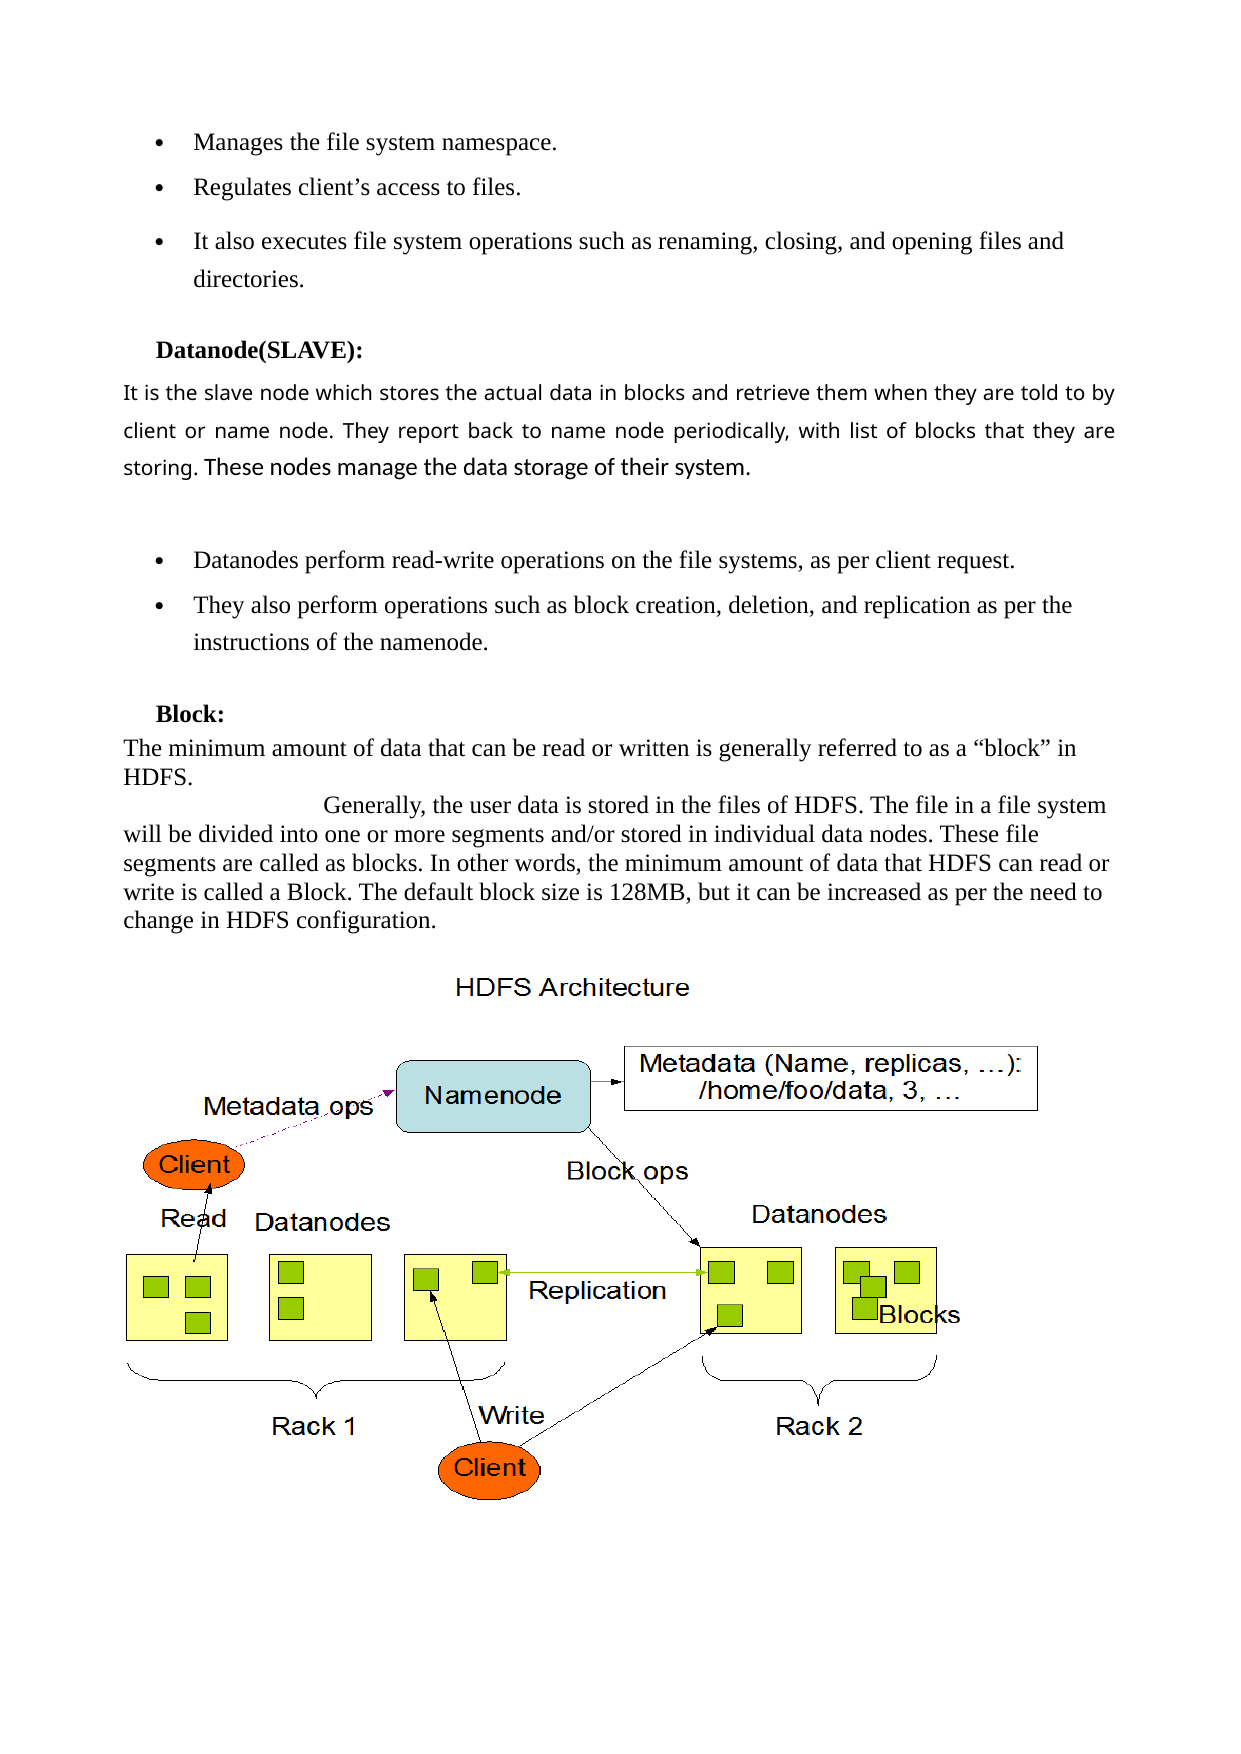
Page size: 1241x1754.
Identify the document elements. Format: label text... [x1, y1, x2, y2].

list They also perform operations such as block creation, deletion, and replication as per the instructions of the namenode. [156, 581, 1122, 656]
subtitle Datanode(SLAVE): [156, 327, 1117, 364]
list Manages the file system namespace. [156, 118, 1122, 156]
text It is the slave node which stores the actual data in blocks and retrieve them when they are told to by client or name node. They report back to name node periodically, with list of blocks that they are storing. These nodes manage the data storage of their system. [123, 369, 1117, 482]
text The minimum amount of data that can be read or written is generally referred to as a “block” in HDFS. Generally, the user data is stored in the files of HDFS. The file in a file system will be divided into one or more segments and/or stored in individual data nodes. These file segments are called as blocks. In other words, the minimum amount of data that HDFS can read or write is called a Block. The default block size is 128MB, but it can be increased as per the need to change in HDFS configuration. [123, 733, 1122, 934]
list Regulates client’s access to files. [156, 163, 1122, 201]
subtitle Block: [156, 690, 1117, 728]
list Datanodes perform read-write operations on the file systems, as per client request. [156, 536, 1122, 573]
list It also executes file system operations such as renaming, closing, and opening files and directories. [156, 218, 1122, 293]
